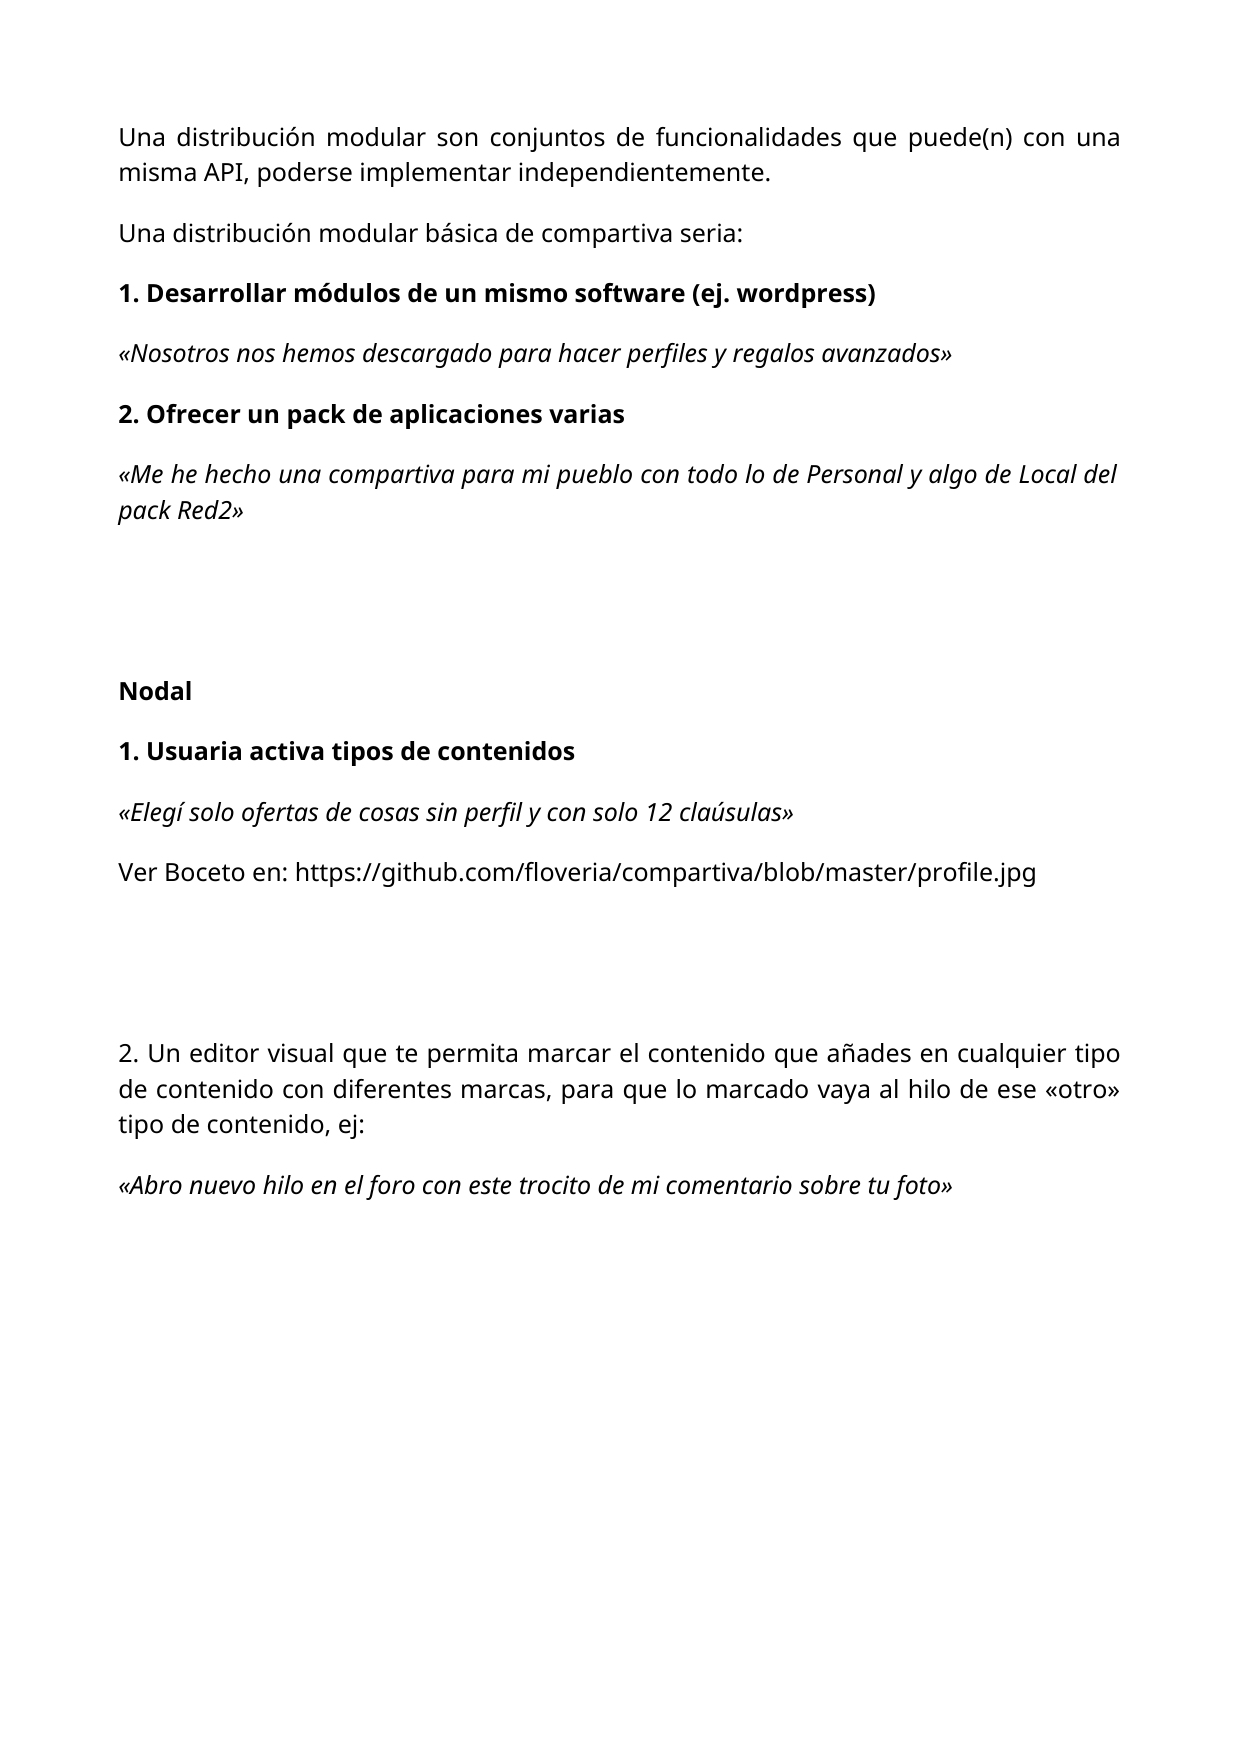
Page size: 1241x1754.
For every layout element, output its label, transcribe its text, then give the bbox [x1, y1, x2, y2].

text «Abro nuevo hilo en el foro con este trocito de mi comentario sobre tu foto» [118, 1166, 1122, 1201]
text Nodal [118, 672, 1122, 708]
text Una distribución modular básica de compartiva seria: [118, 214, 1122, 249]
text 2. Un editor visual que te permita marcar el contenido que añades en cualquier tipo de contenido con diferentes marcas, para que lo marcado vaya al hilo de ese «otro» tipo de contenido, ej: [118, 1035, 1122, 1141]
text Una distribución modular son conjuntos de funcionalidades que puede(n) con una misma API, poderse implementar independientemente. [118, 118, 1122, 189]
text 1. Desarrollar módulos de un mismo software (ej. wordpress) [118, 274, 1122, 310]
text 2. Ofrecer un pack de aplicaciones varias [118, 395, 1122, 431]
text Ver Boceto en: https://github.com/floveria/compartiva/blob/master/profile.jpg [118, 853, 1122, 889]
text «Nosotros nos hemos descargado para hacer perfiles y regalos avanzados» [118, 335, 1122, 370]
text 1. Usuaria activa tipos de contenidos [118, 733, 1122, 768]
text «Me he hecho una compartiva para mi pueblo con todo lo de Personal y algo de Local del pack Red2» [118, 456, 1122, 526]
text «Elegí solo ofertas de cosas sin perfil y con solo 12 claúsulas» [118, 793, 1122, 828]
